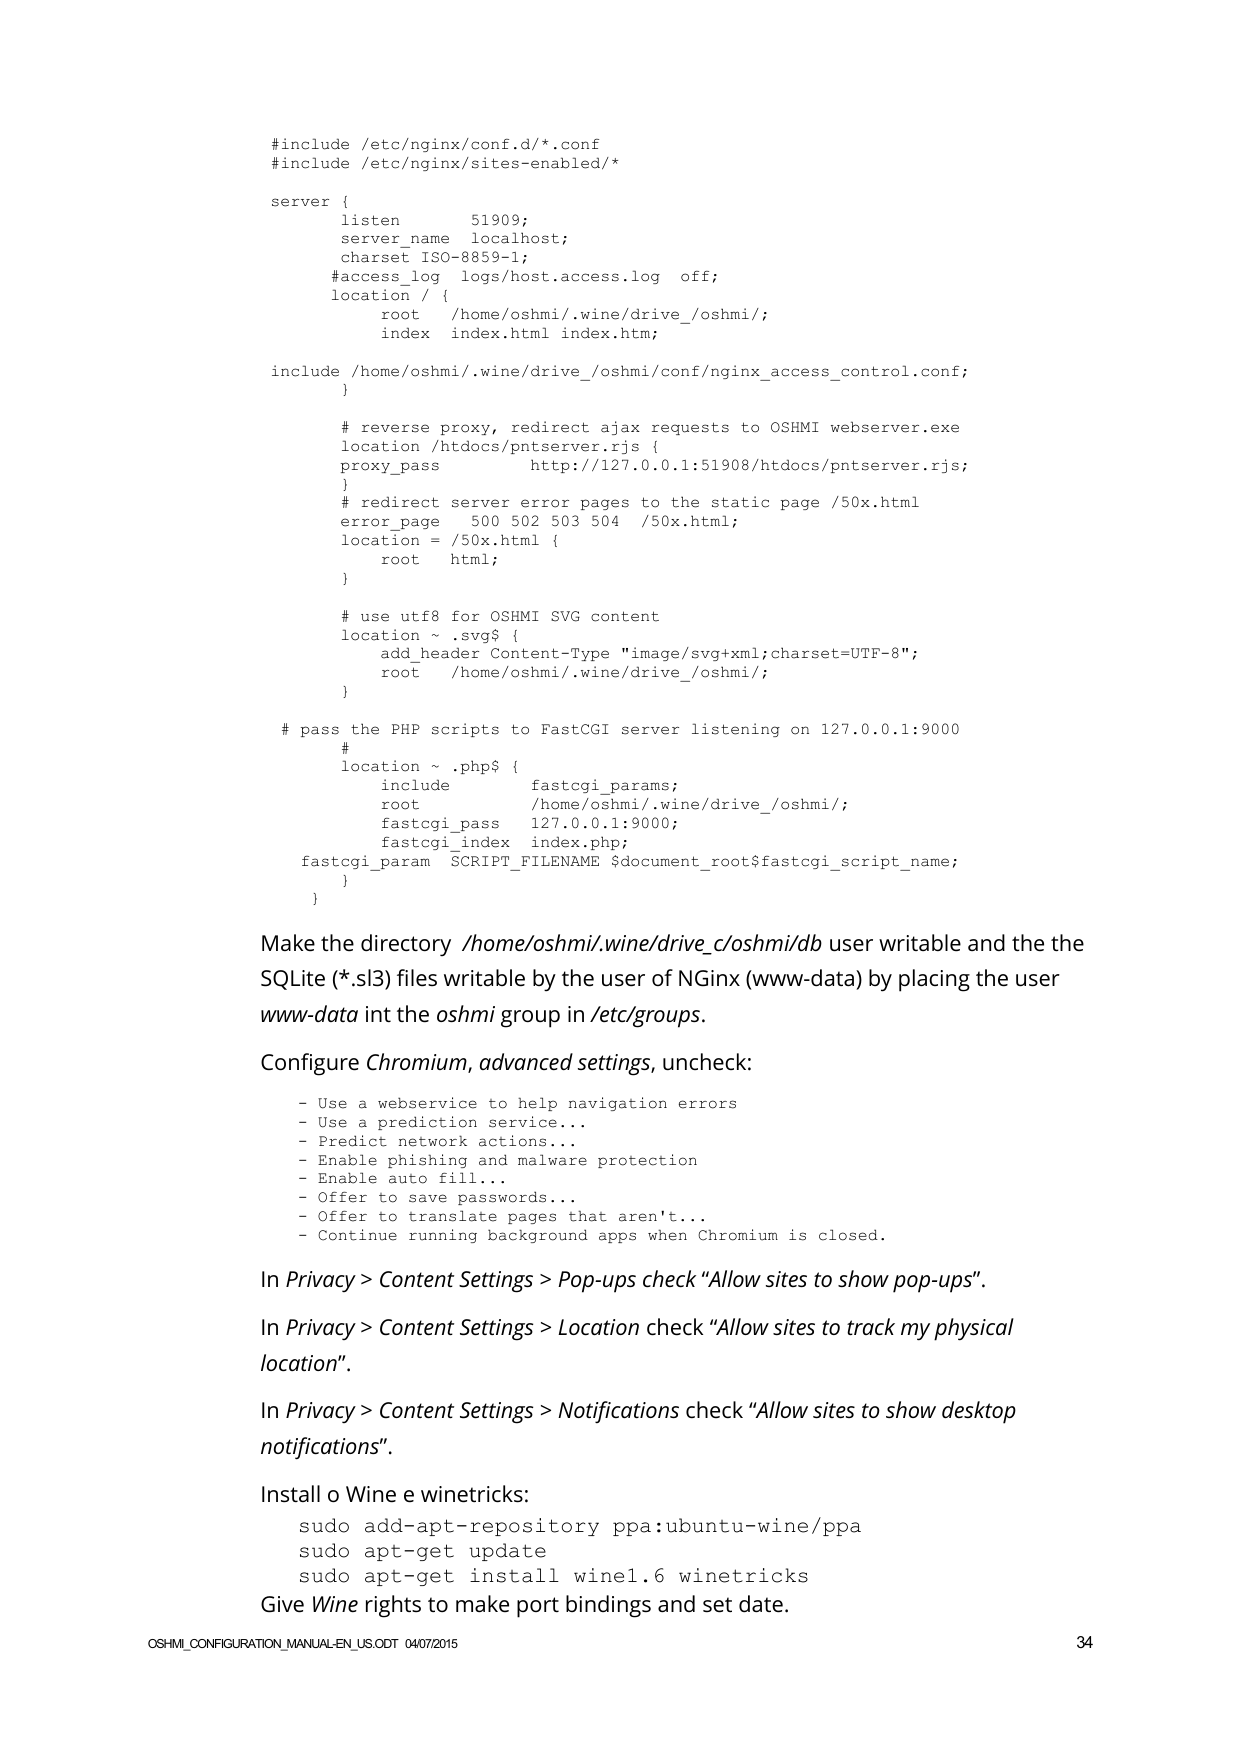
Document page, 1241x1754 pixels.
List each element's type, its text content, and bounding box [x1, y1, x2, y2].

text In Privacy > Content Settings > Notifications check “Allow sites to show desktop notifications”. [260, 1395, 1093, 1461]
text } [260, 569, 1093, 588]
text In Privacy > Content Settings > Pop-ups check “Allow sites to show pop-ups”. [260, 1264, 1093, 1294]
text #access_log logs/host.access.log off; [260, 268, 1093, 287]
text # redirect server error pages to the static page /50x.html [260, 494, 1093, 513]
text server { [260, 192, 1093, 211]
text #include /etc/nginx/conf.d/*.conf [260, 136, 1093, 155]
text - Continue running background apps when Chromium is closed. [260, 1227, 1093, 1245]
text - Use a webservice to help navigation errors [260, 1094, 1093, 1113]
text - Predict network actions... [260, 1132, 1093, 1151]
text index index.html index.htm; [260, 324, 1093, 343]
text #include /etc/nginx/sites-enabled/* [260, 155, 1093, 173]
text Configure Chromium, advanced settings, uncheck: [260, 1047, 1093, 1077]
text - Enable phishing and malware protection [260, 1151, 1093, 1170]
text root /home/oshmi/.wine/drive_/oshmi/; [260, 306, 1093, 324]
text root /home/oshmi/.wine/drive_/oshmi/; [260, 664, 1093, 683]
text server_name localhost; [260, 230, 1093, 249]
text fastcgi_pass 127.0.0.1:9000; [260, 814, 1093, 833]
text - Use a prediction service... [260, 1113, 1093, 1132]
text # pass the PHP scripts to FastCGI server listening on 127.0.0.1:9000 [260, 720, 1093, 739]
text fastcgi_index index.php; [260, 833, 1093, 852]
text sudo apt-get install wine1.6 winetricks [298, 1564, 1093, 1589]
text } [260, 871, 1093, 890]
text Install o Wine e winetricks: [260, 1479, 1093, 1509]
text # use utf8 for OSHMI SVG content [260, 607, 1093, 626]
text } [260, 381, 1093, 400]
text include /home/oshmi/.wine/drive_/oshmi/conf/nginx_access_control.conf; [260, 362, 1093, 381]
text charset ISO-8859-1; [260, 249, 1093, 268]
text - Enable auto fill... [260, 1170, 1093, 1189]
text Give Wine rights to make port bindings and set date. [260, 1589, 1093, 1619]
text } [260, 683, 1093, 701]
text In Privacy > Content Settings > Location check “Allow sites to track my physical location”. [260, 1312, 1093, 1377]
text } [260, 475, 1093, 494]
text # reverse proxy, redirect ajax requests to OSHMI webserver.exe [260, 419, 1093, 437]
text Make the directory /home/oshmi/.wine/drive_c/oshmi/db user writable and the the SQLite (*.sl3) files writable by the user of NGinx (www-data) by placing the user www-data int the oshmi group in /etc/groups. [260, 928, 1093, 1029]
text - Offer to save passwords... [260, 1189, 1093, 1208]
text root /home/oshmi/.wine/drive_/oshmi/; [260, 796, 1093, 814]
text sudo add-apt-repository ppa:ubuntu-wine/ppa [298, 1514, 1093, 1539]
text location = /50x.html { [260, 532, 1093, 551]
text # [260, 739, 1093, 758]
text root html; [260, 551, 1093, 569]
text proxy_pass http://127.0.0.1:51908/htdocs/pntserver.rjs; [260, 456, 1093, 475]
text listen 51909; [260, 211, 1093, 230]
text location ~ .svg$ { [260, 626, 1093, 645]
text location ~ .php$ { [260, 758, 1093, 777]
text } [260, 890, 1093, 909]
text - Offer to translate pages that aren't... [260, 1208, 1093, 1227]
text error_page 500 502 503 504 /50x.html; [260, 513, 1093, 532]
text location /htdocs/pntserver.rjs { [260, 437, 1093, 456]
text location / { [260, 287, 1093, 306]
text fastcgi_param SCRIPT_FILENAME $document_root$fastcgi_script_name; [260, 852, 1093, 871]
text add_header Content-Type "image/svg+xml;charset=UTF-8"; [260, 645, 1093, 664]
text sudo apt-get update [298, 1539, 1093, 1564]
text include fastcgi_params; [260, 777, 1093, 796]
